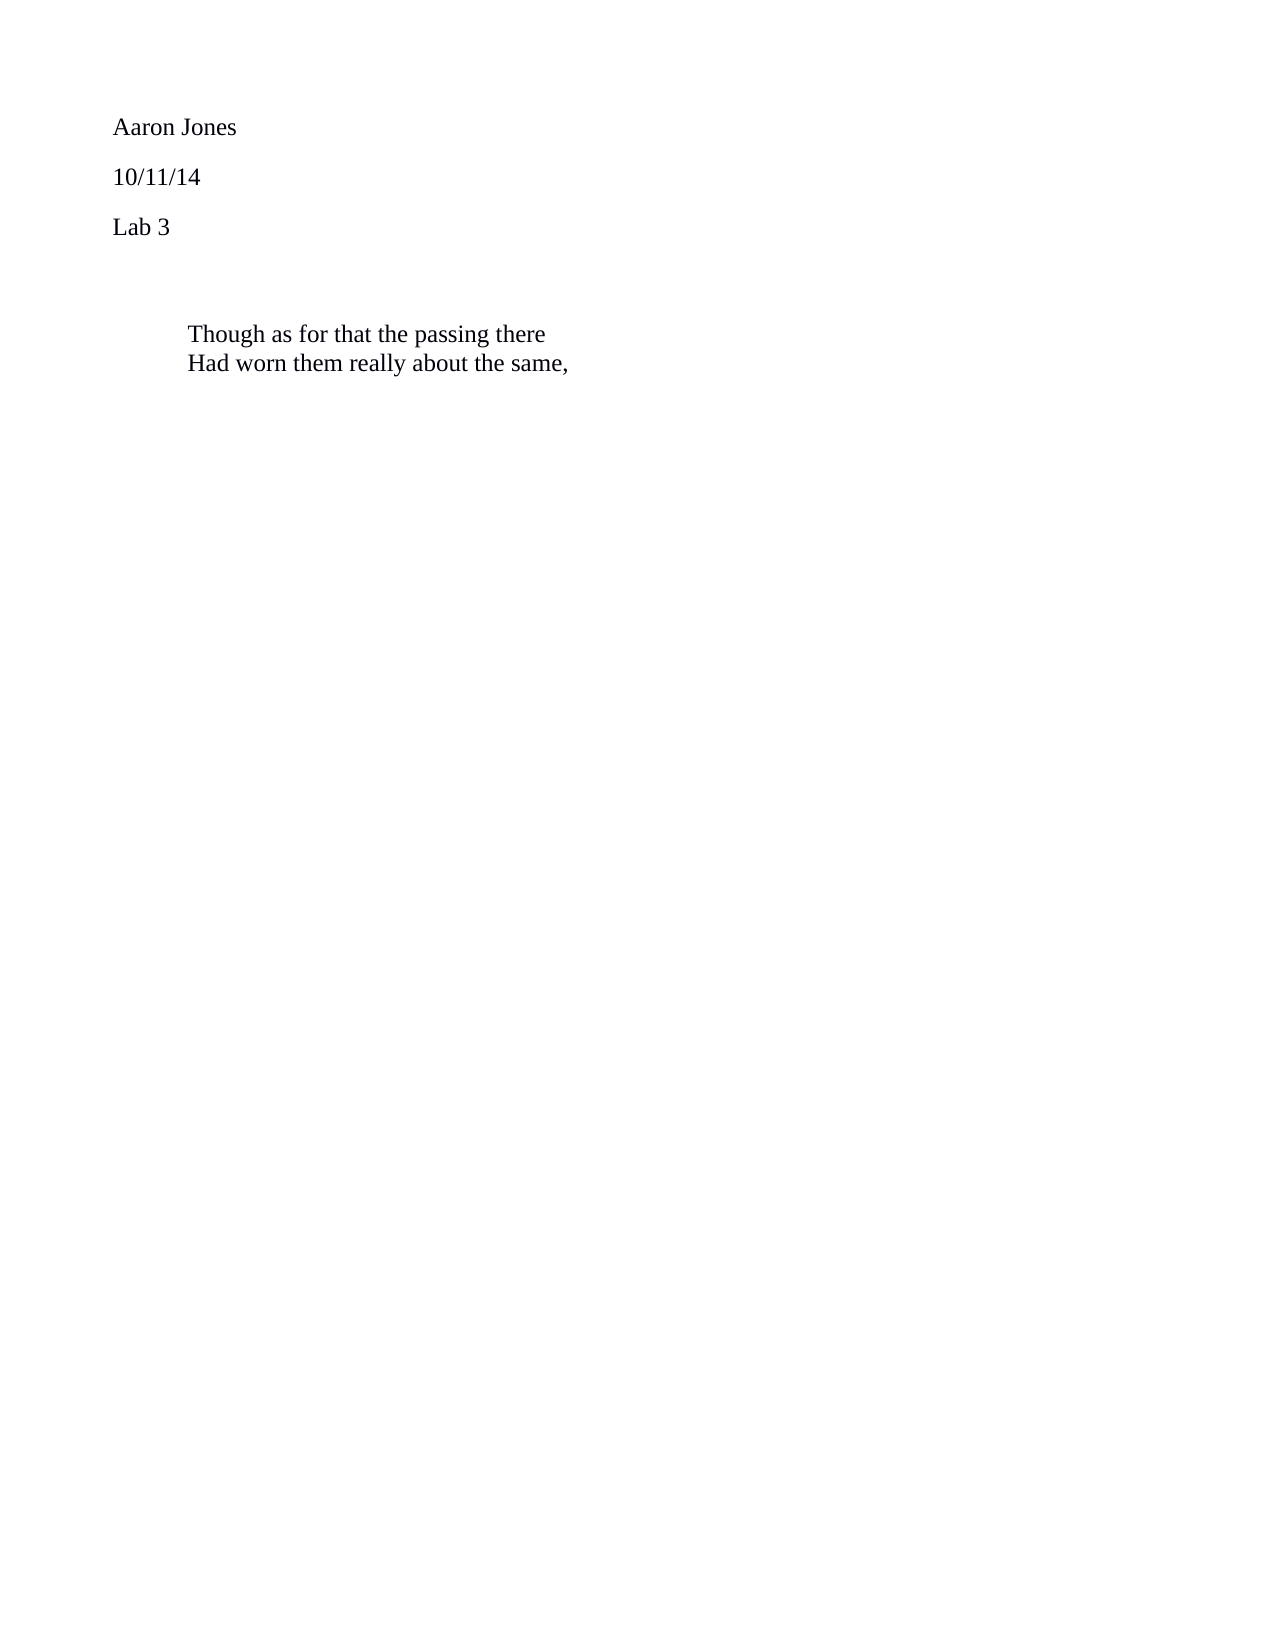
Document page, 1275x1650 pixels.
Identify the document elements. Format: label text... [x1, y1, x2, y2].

text Though as for that the passing there [187, 319, 1162, 348]
text Had worn them really about the same, [187, 348, 1162, 377]
